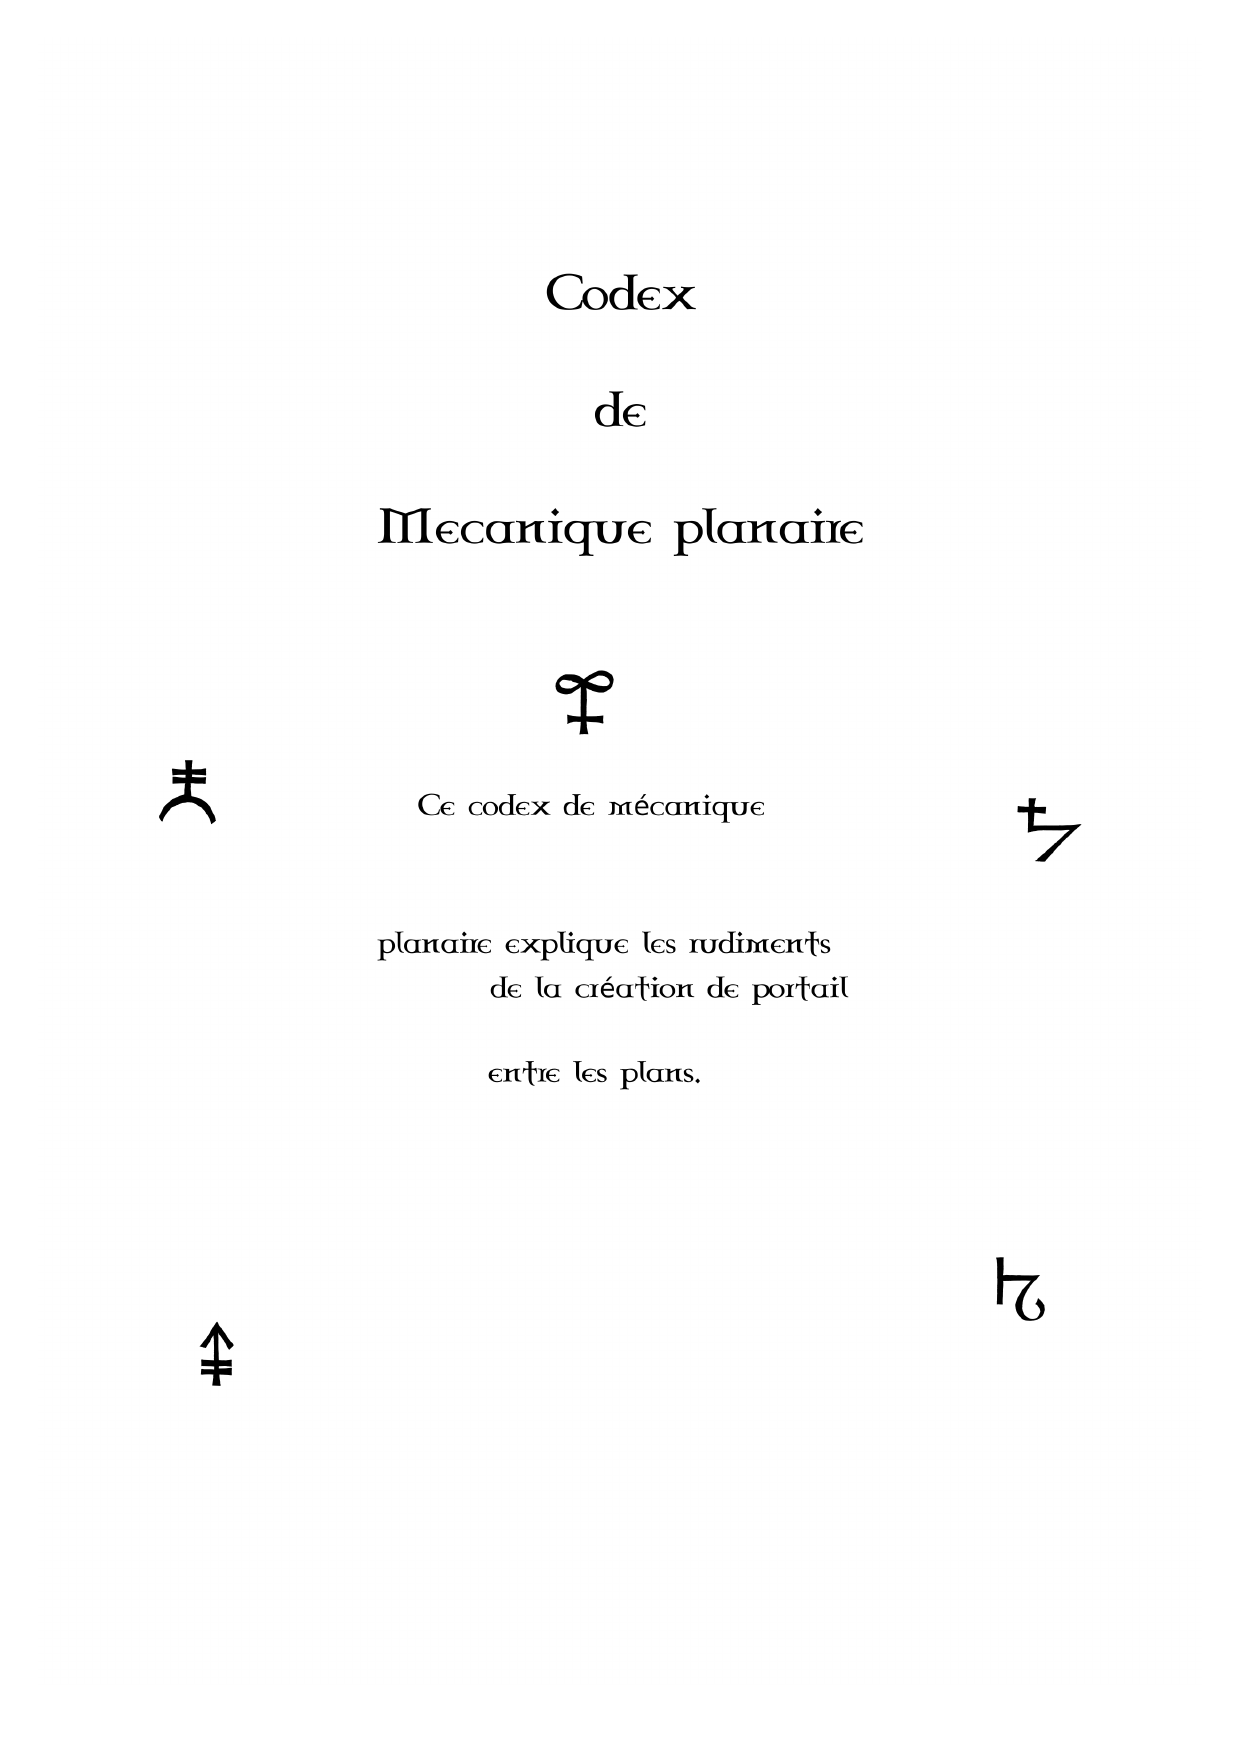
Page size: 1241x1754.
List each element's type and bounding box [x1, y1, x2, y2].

picture [37, 37, 1203, 1685]
